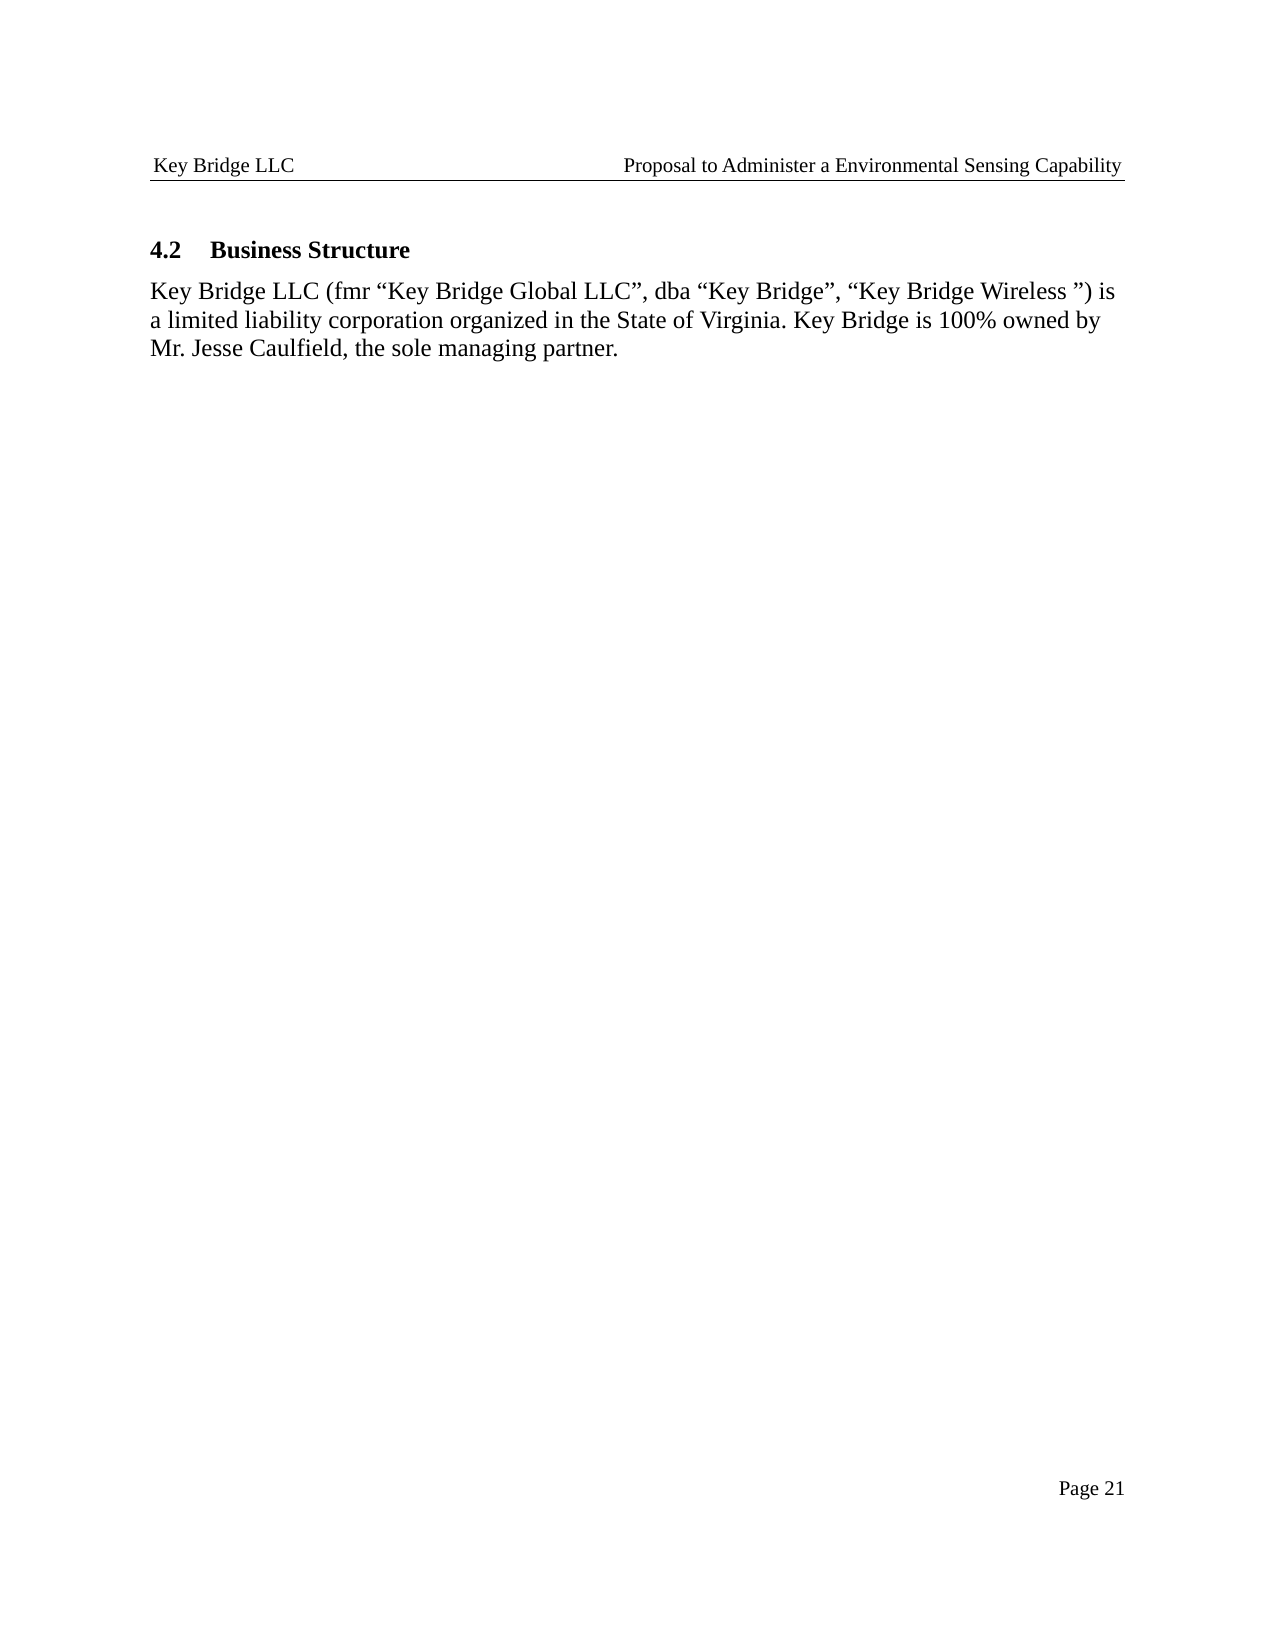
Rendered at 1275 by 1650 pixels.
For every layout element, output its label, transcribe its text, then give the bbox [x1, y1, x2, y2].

text Key Bridge LLC (fmr “Key Bridge Global LLC”, dba “Key Bridge”, “Key Bridge Wireless ”) is a limited liability corporation organized in the State of Virginia. Key Bridge is 100% owned by Mr. Jesse Caulfield, the sole managing partner. [150, 276, 1125, 362]
subtitle Business Structure [150, 235, 1125, 263]
